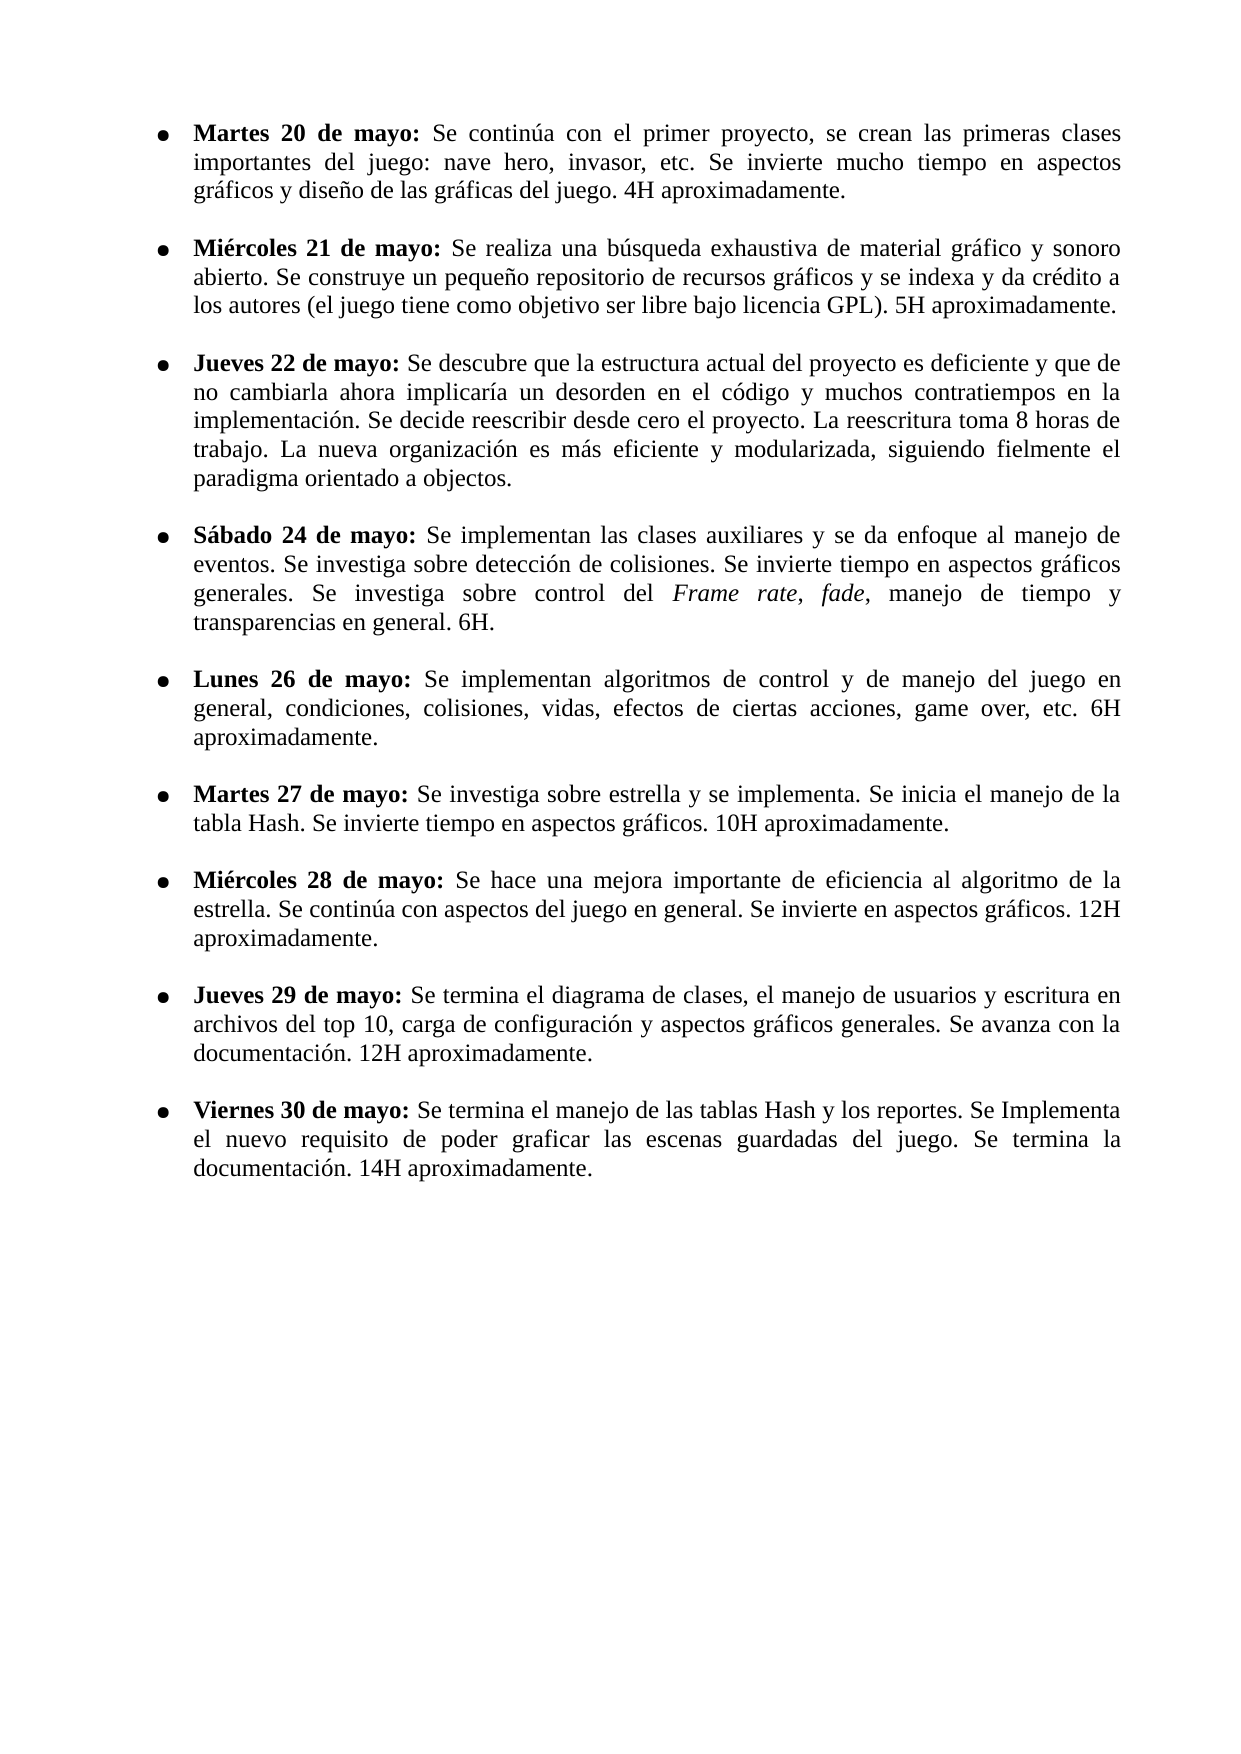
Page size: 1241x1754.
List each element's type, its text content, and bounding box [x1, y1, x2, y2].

list Jueves 22 de mayo: Se descubre que la estructura actual del proyecto es deficiente y que de no cambiarla ahora implicaría un desorden en el código y muchos contratiempos en la implementación. Se decide reescribir desde cero el proyecto. La reescritura toma 8 horas de trabajo. La nueva organización es más eficiente y modularizada, siguiendo fielmente el paradigma orientado a objectos. [156, 348, 1122, 492]
list Martes 20 de mayo: Se continúa con el primer proyecto, se crean las primeras clases importantes del juego: nave hero, invasor, etc. Se invierte mucho tiempo en aspectos gráficos y diseño de las gráficas del juego. 4H aproximadamente. [156, 118, 1122, 204]
list Sábado 24 de mayo: Se implementan las clases auxiliares y se da enfoque al manejo de eventos. Se investiga sobre detección de colisiones. Se invierte tiempo en aspectos gráficos generales. Se investiga sobre control del Frame rate, fade, manejo de tiempo y transparencias en general. 6H. [156, 521, 1122, 636]
list Lunes 26 de mayo: Se implementan algoritmos de control y de manejo del juego en general, condiciones, colisiones, vidas, efectos de ciertas acciones, game over, etc. 6H aproximadamente. [156, 664, 1122, 751]
list Jueves 29 de mayo: Se termina el diagrama de clases, el manejo de usuarios y escritura en archivos del top 10, carga de configuración y aspectos gráficos generales. Se avanza con la documentación. 12H aproximadamente. [156, 981, 1122, 1067]
list Miércoles 28 de mayo: Se hace una mejora importante de eficiencia al algoritmo de la estrella. Se continúa con aspectos del juego en general. Se invierte en aspectos gráficos. 12H aproximadamente. [156, 866, 1122, 952]
list Martes 27 de mayo: Se investiga sobre estrella y se implementa. Se inicia el manejo de la tabla Hash. Se invierte tiempo en aspectos gráficos. 10H aproximadamente. [156, 779, 1122, 837]
list Viernes 30 de mayo: Se termina el manejo de las tablas Hash y los reportes. Se Implementa el nuevo requisito de poder graficar las escenas guardadas del juego. Se termina la documentación. 14H aproximadamente. [156, 1096, 1122, 1182]
list Miércoles 21 de mayo: Se realiza una búsqueda exhaustiva de material gráfico y sonoro abierto. Se construye un pequeño repositorio de recursos gráficos y se indexa y da crédito a los autores (el juego tiene como objetivo ser libre bajo licencia GPL). 5H aproximadamente. [156, 233, 1122, 319]
